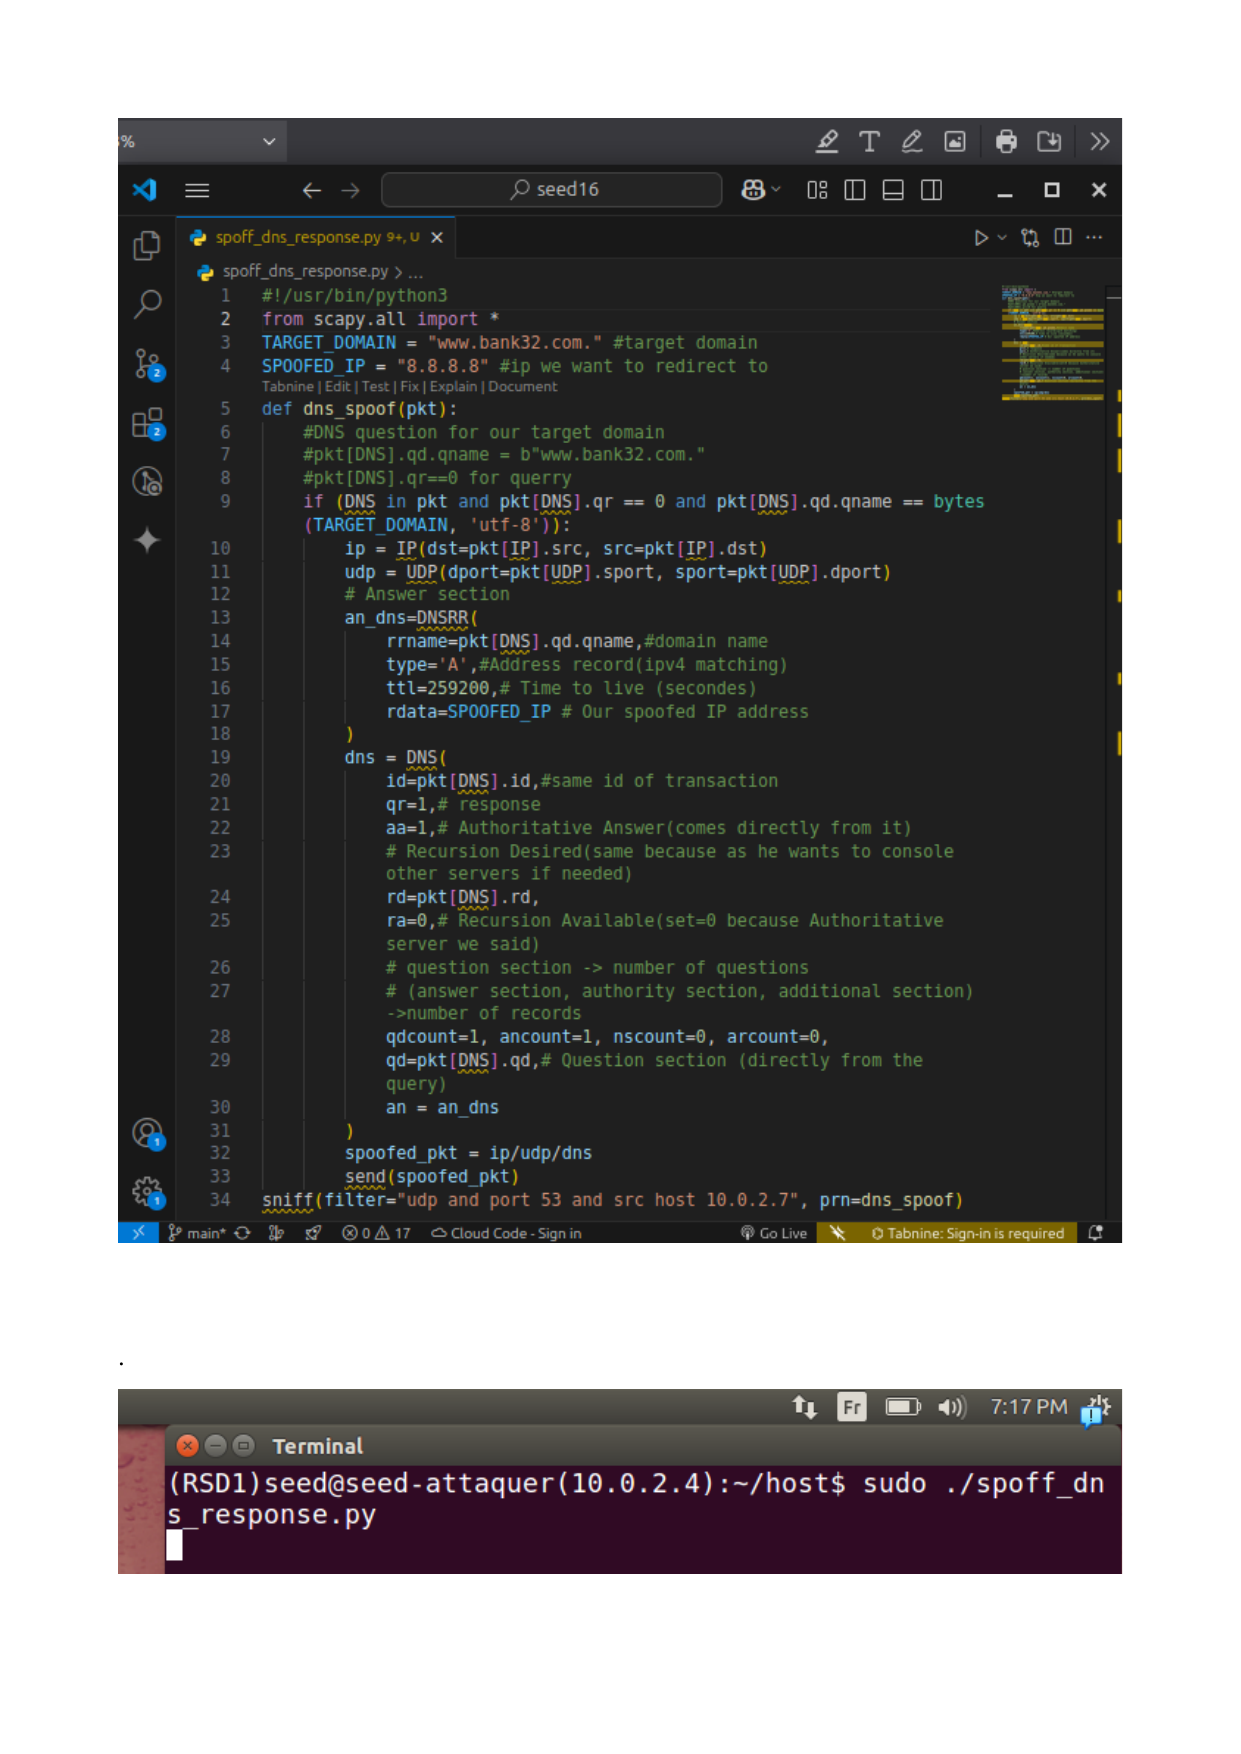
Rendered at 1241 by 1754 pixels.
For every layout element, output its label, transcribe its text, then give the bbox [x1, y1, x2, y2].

picture [118, 118, 1123, 1243]
text . [118, 1342, 1122, 1371]
picture [118, 1389, 1123, 1574]
